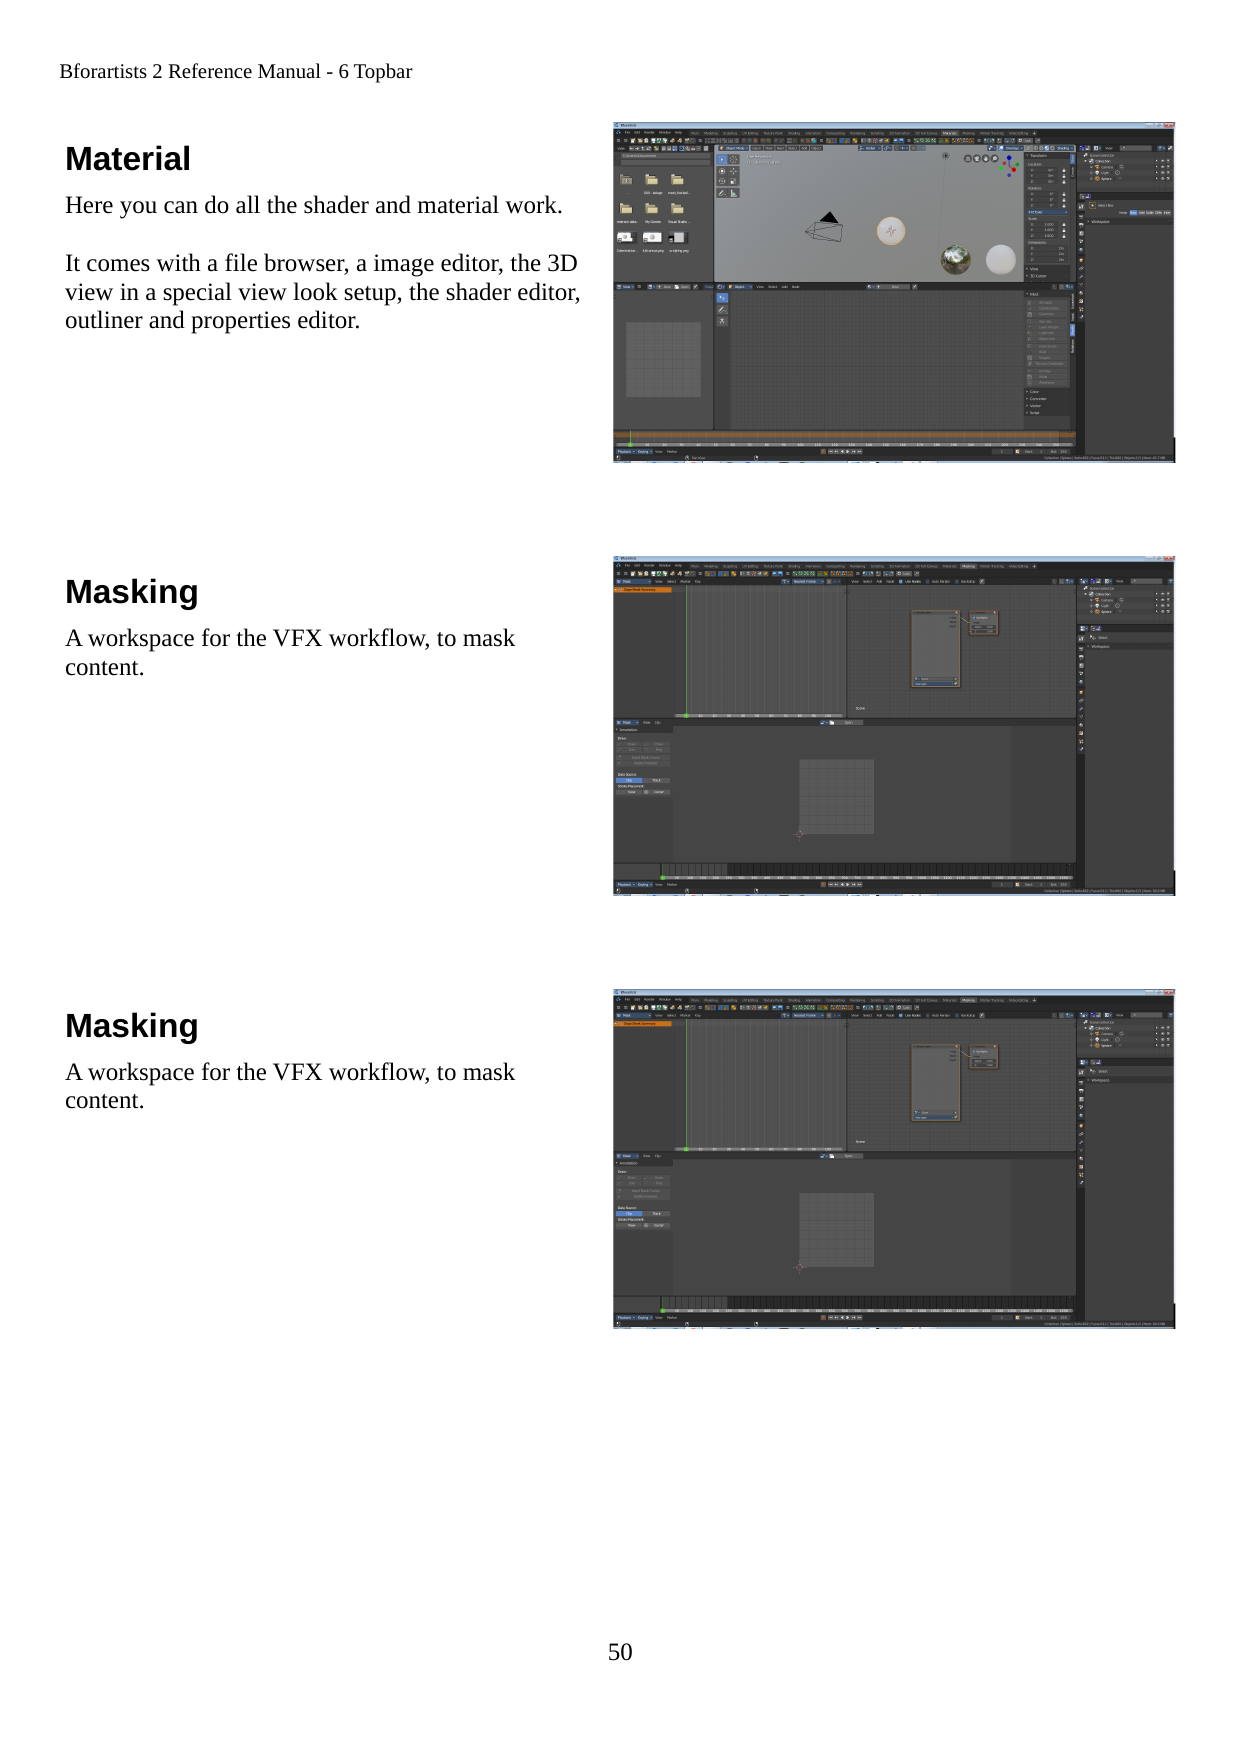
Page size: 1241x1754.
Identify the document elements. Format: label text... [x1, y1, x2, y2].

table_header [596, 979, 1181, 1383]
table_header [596, 113, 1181, 517]
table_header Masking A workspace for the VFX workflow, to mask content. [59, 546, 596, 950]
picture [613, 989, 1176, 1329]
table_header [596, 546, 1181, 950]
table_header Material Here you can do all the shader and material work. It comes with a file browser, a image editor, the 3D view in a special view look setup, the shader editor, outliner and properties editor. [59, 113, 596, 517]
table_header Masking A workspace for the VFX workflow, to mask content. [59, 979, 596, 1383]
picture [613, 122, 1176, 463]
picture [613, 556, 1176, 896]
